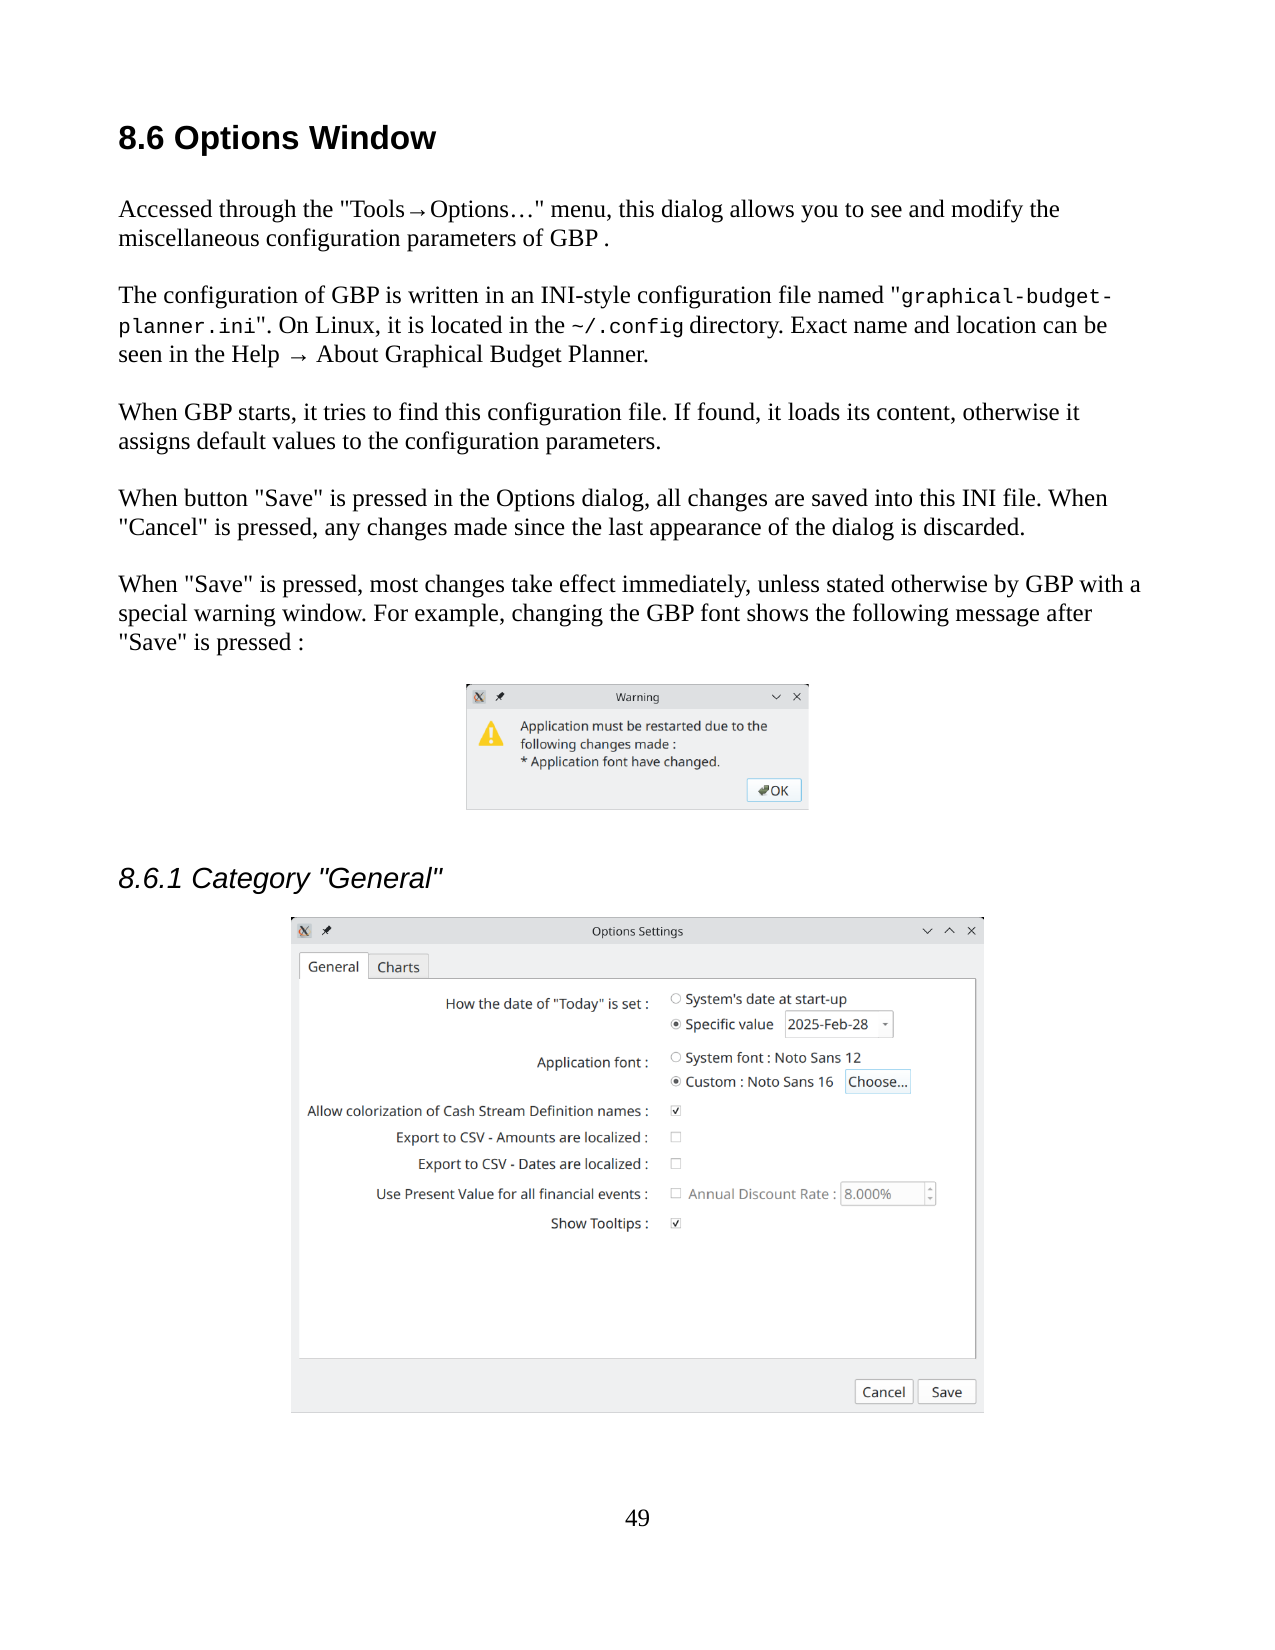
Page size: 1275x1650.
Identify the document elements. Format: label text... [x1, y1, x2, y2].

subtitle Category "General" [118, 861, 1157, 895]
text When GBP starts, it tries to find this configuration file. If found, it loads its content, otherwise it assigns default values to the configuration parameters. [118, 397, 1157, 454]
text When button "Save" is pressed in the Options dialog, all changes are saved into this INI file. When "Cancel" is pressed, any changes made since the last appearance of the dialog is discarded. [118, 483, 1157, 541]
text The configuration of GBP is written in an INI-style configuration file named "graphical-budget-planner.ini". On Linux, it is located in the ~/.config directory. Exact name and location can be seen in the Help → About Graphical Budget Planner. [118, 280, 1157, 368]
subtitle Options Window [118, 118, 1157, 157]
text Accessed through the "Tools→Options…" menu, this dialog allows you to see and modify the miscellaneous configuration parameters of GBP . [118, 194, 1157, 252]
text When "Save" is pressed, most changes take effect immediately, unless stated otherwise by GBP with a special warning window. For example, changing the GBP font shows the following message after "Save" is pressed : [118, 569, 1157, 656]
picture [466, 684, 809, 810]
picture [291, 917, 984, 1413]
